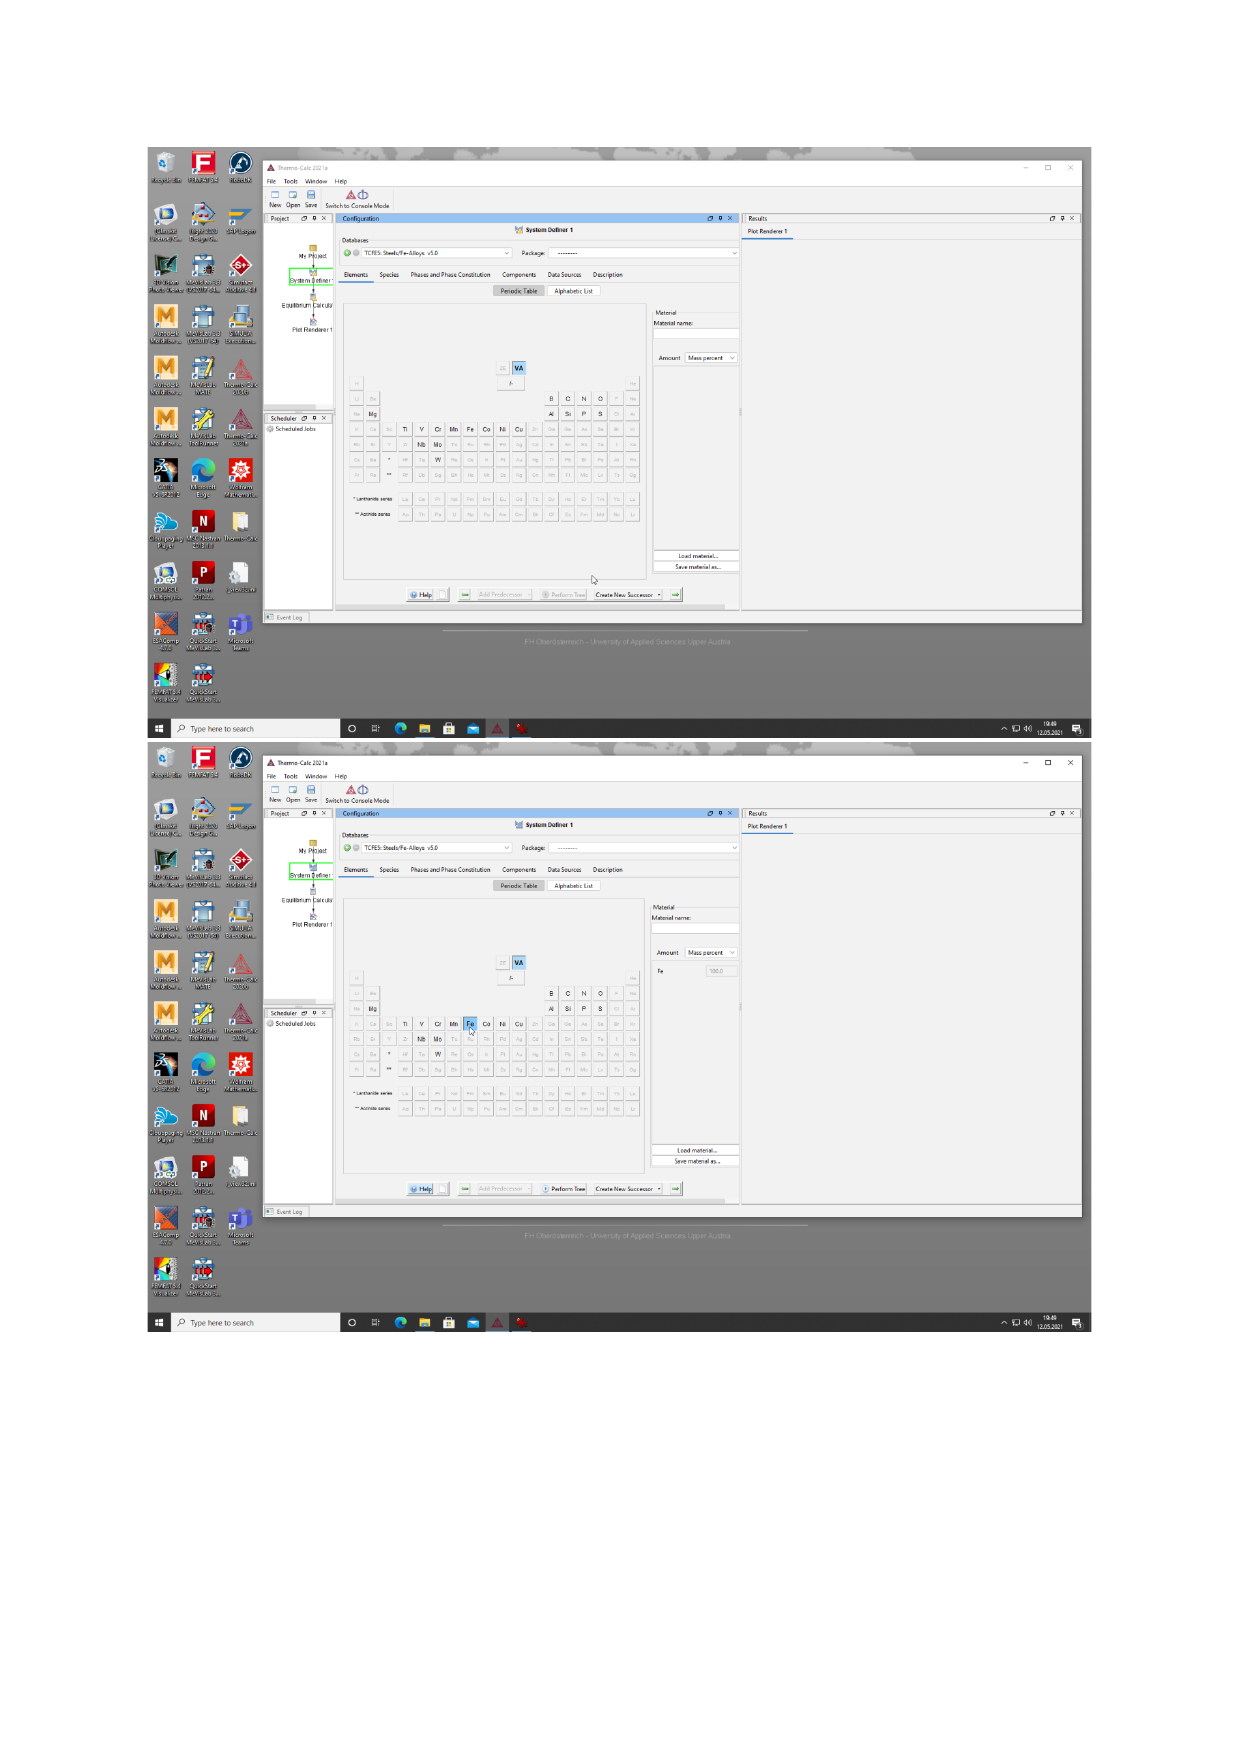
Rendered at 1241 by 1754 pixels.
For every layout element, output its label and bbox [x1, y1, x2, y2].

picture [147, 147, 1092, 738]
picture [147, 742, 1092, 1332]
